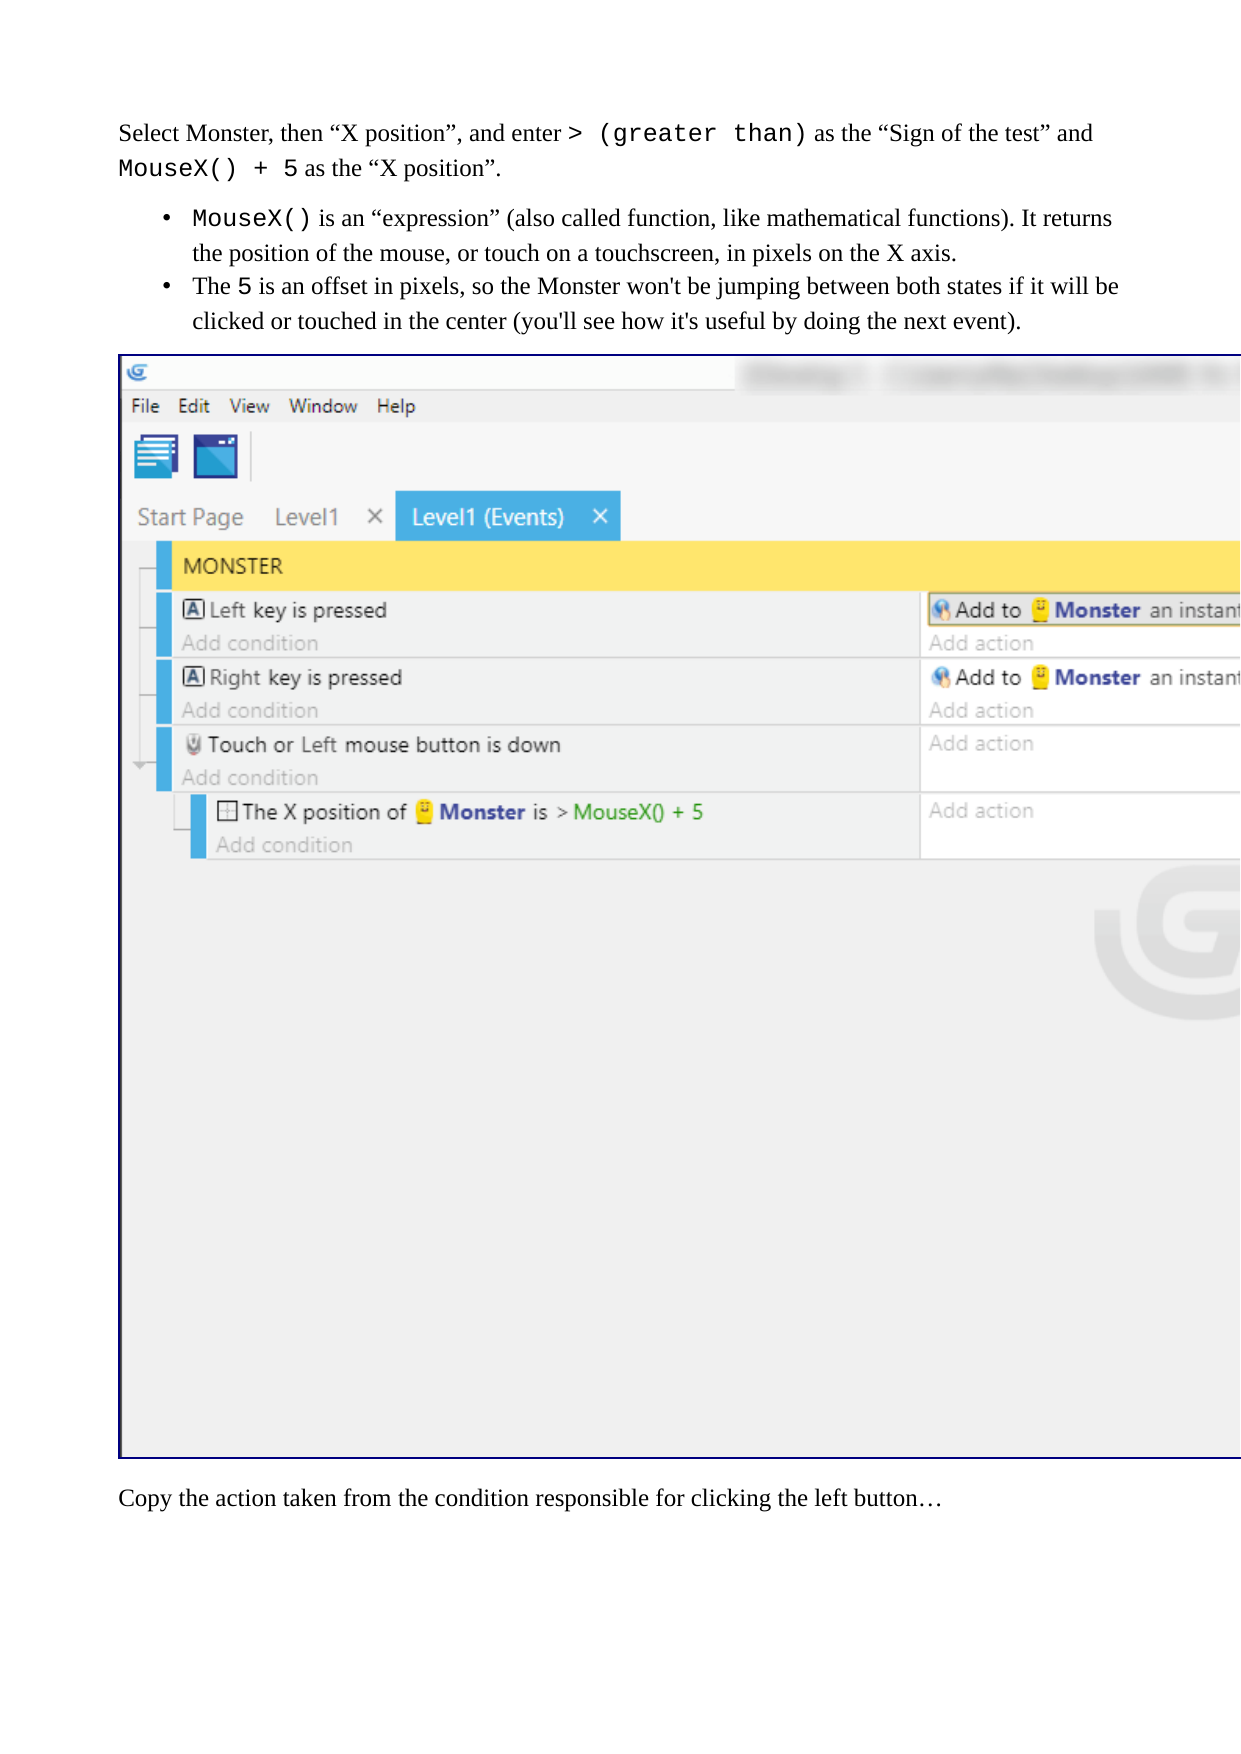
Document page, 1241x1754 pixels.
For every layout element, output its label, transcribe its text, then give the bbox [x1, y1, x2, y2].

picture [120, 356, 1241, 1457]
list MouseX() is an “expression” (also called function, like mathematical functions). It returns the position of the mouse, or touch on a touchscreen, in pixels on the X axis. [162, 203, 1122, 267]
list The 5 is an offset in pixels, so the Monster won't be jumping between both states if it will be clicked or touched in the center (you'll see how it's useful by doing the next event). [162, 271, 1122, 335]
text Select Monster, then “X position”, and enter > (greater than) as the “Sign of the test” and MouseX() + 5 as the “X position”. [118, 118, 1122, 184]
text Copy the action taken from the condition responsible for clicking the left button… [118, 1483, 1122, 1512]
